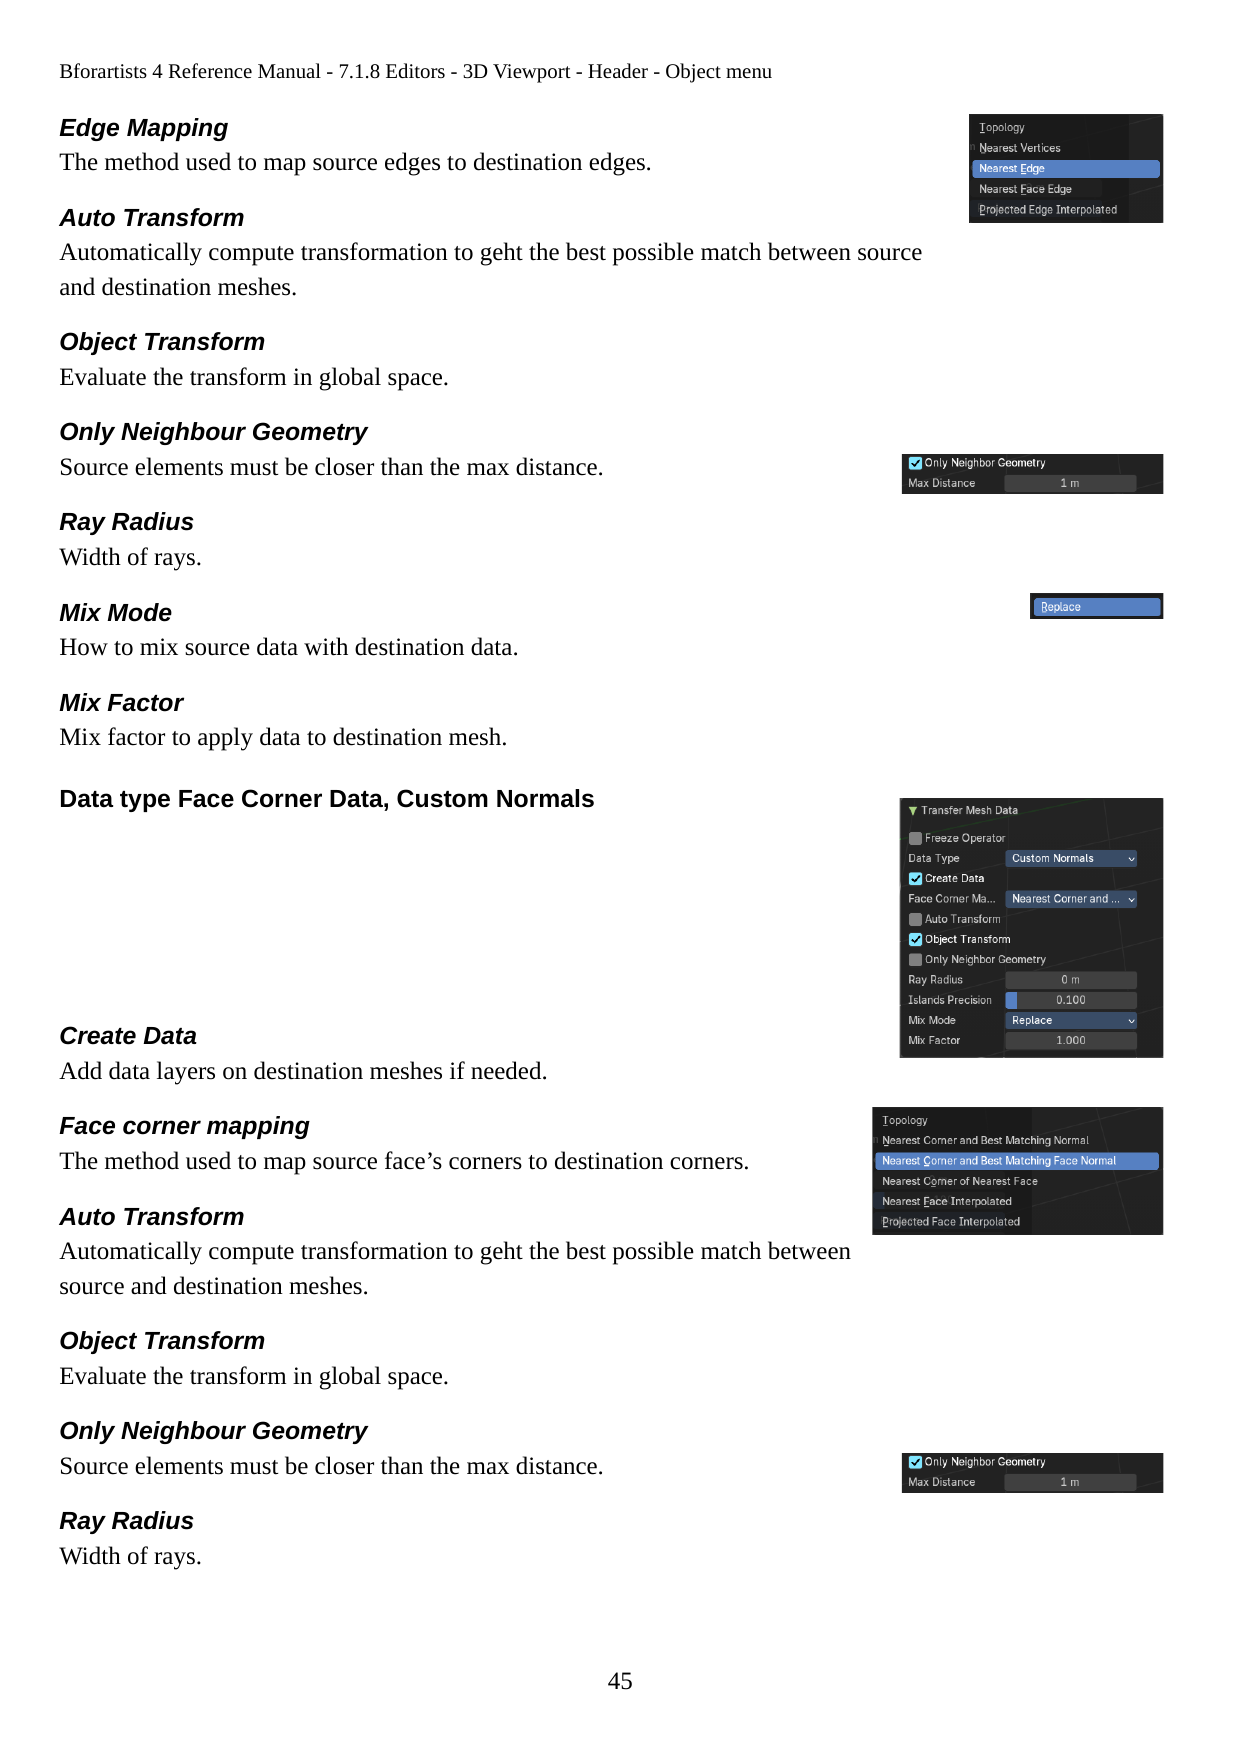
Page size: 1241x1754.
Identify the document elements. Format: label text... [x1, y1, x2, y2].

subtitle Create Data [59, 1021, 899, 1050]
subtitle Auto Transform [59, 203, 1181, 231]
text Evaluate the transform in global space. [59, 1361, 1181, 1390]
picture [1030, 593, 1164, 619]
picture [899, 798, 1164, 1058]
subtitle Object Transform [59, 1326, 1181, 1355]
picture [969, 114, 1164, 223]
subtitle Ray Radius [59, 1506, 1181, 1535]
text The method used to map source face’s corners to destination corners. [59, 1146, 872, 1175]
subtitle Ray Radius [59, 507, 1181, 536]
subtitle Only Neighbour Geometry [59, 1416, 1181, 1445]
text How to mix source data with destination data. [59, 632, 1181, 661]
text Source elements must be closer than the max distance. [59, 1451, 1181, 1480]
text Add data layers on destination meshes if needed. [59, 1056, 1181, 1085]
subtitle Face corner mapping [59, 1111, 872, 1140]
subtitle Edge Mapping [59, 113, 1181, 141]
text Automatically compute transformation to geht the best possible match between source and destination meshes. [59, 1236, 1181, 1299]
text The method used to map source edges to destination edges. [59, 147, 969, 176]
subtitle Data type Face Corner Data, Custom Normals [59, 784, 1181, 813]
subtitle [1164, 1021, 1181, 1050]
text Evaluate the transform in global space. [59, 362, 1181, 391]
text Width of rays. [59, 1541, 1181, 1570]
subtitle Mix Factor [59, 688, 1181, 716]
text Mix factor to apply data to destination mesh. [59, 722, 1181, 751]
picture [901, 1453, 1164, 1493]
subtitle Auto Transform [59, 1202, 872, 1230]
subtitle [1164, 1111, 1181, 1140]
subtitle Only Neighbour Geometry [59, 417, 1181, 446]
text Width of rays. [59, 542, 1181, 571]
picture [872, 1107, 1164, 1235]
picture [901, 454, 1164, 494]
subtitle [1164, 1202, 1181, 1230]
text Automatically compute transformation to geht the best possible match between source and destination meshes. [59, 237, 1181, 301]
subtitle Object Transform [59, 327, 1181, 356]
subtitle Mix Mode [59, 598, 1181, 626]
text Source elements must be closer than the max distance. [59, 452, 1181, 481]
